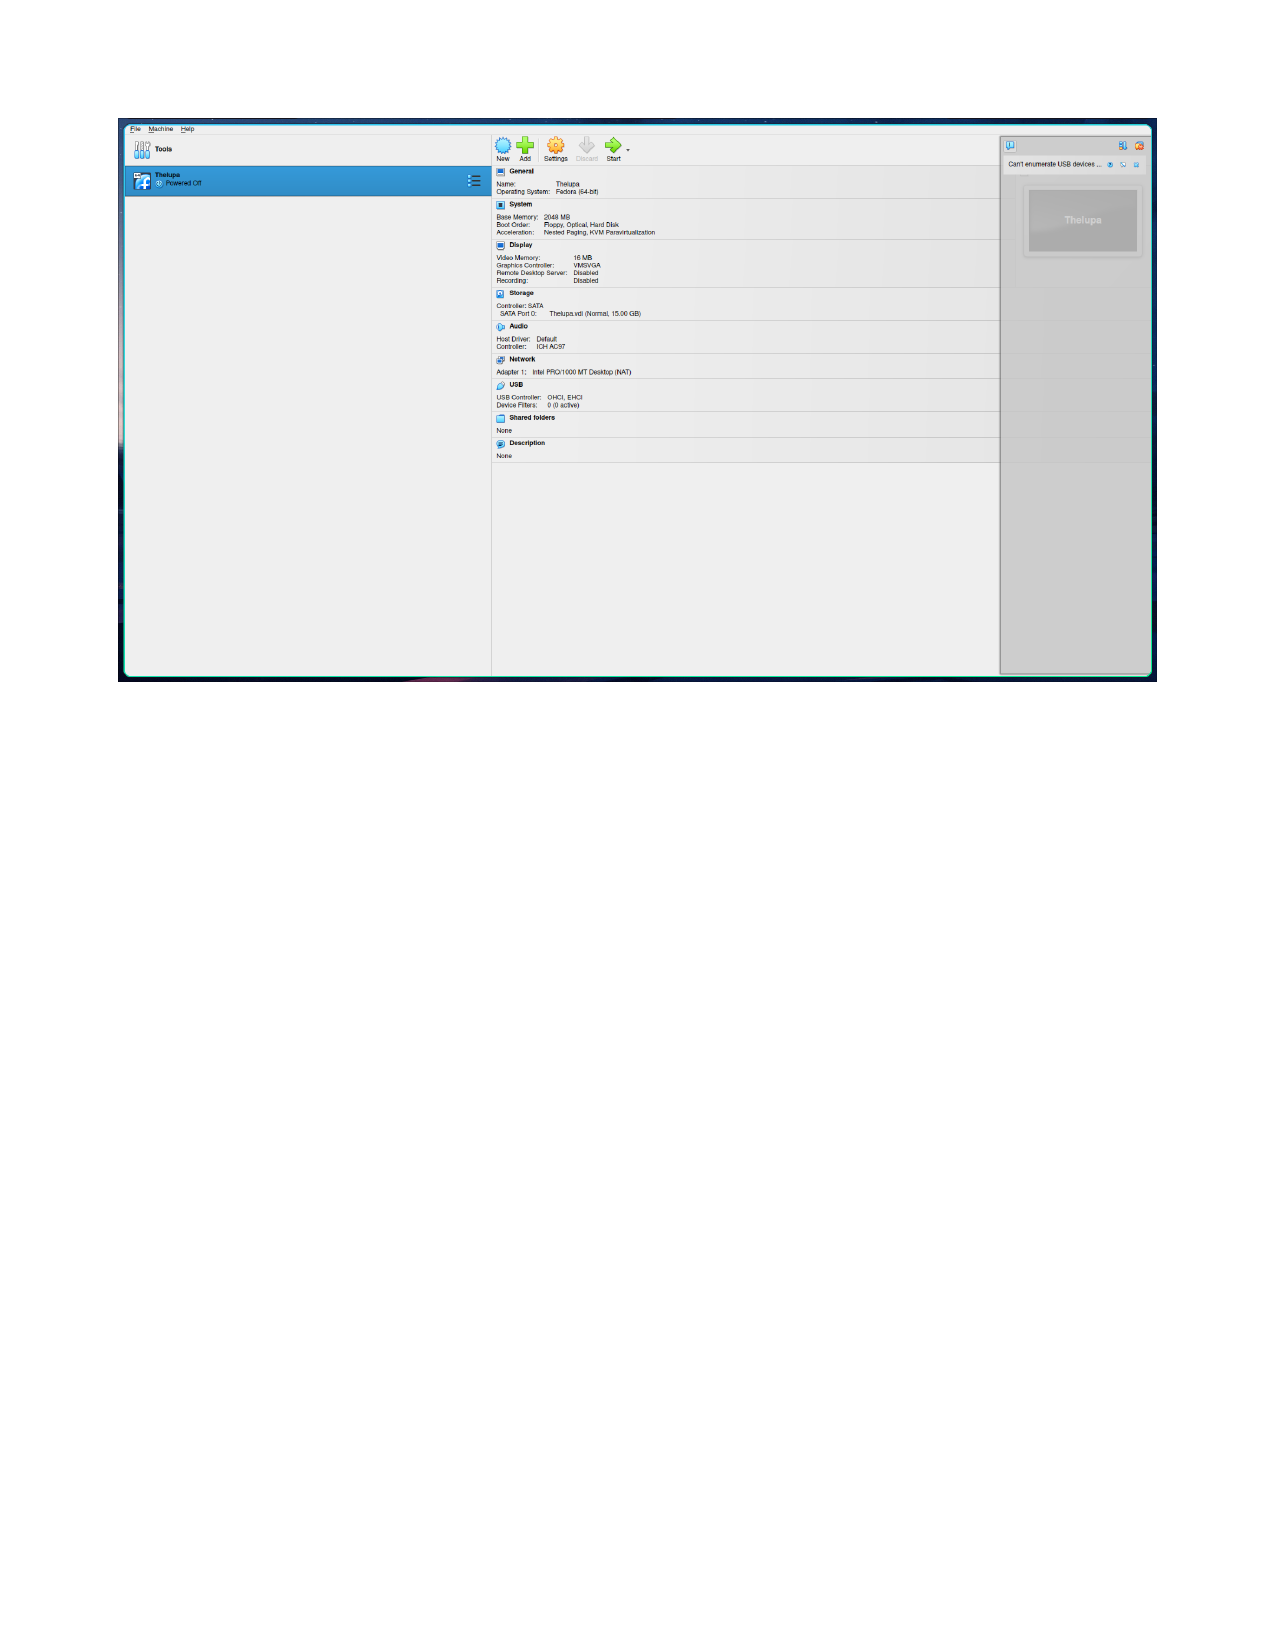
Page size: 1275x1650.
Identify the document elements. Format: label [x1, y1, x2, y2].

picture [118, 118, 1157, 682]
